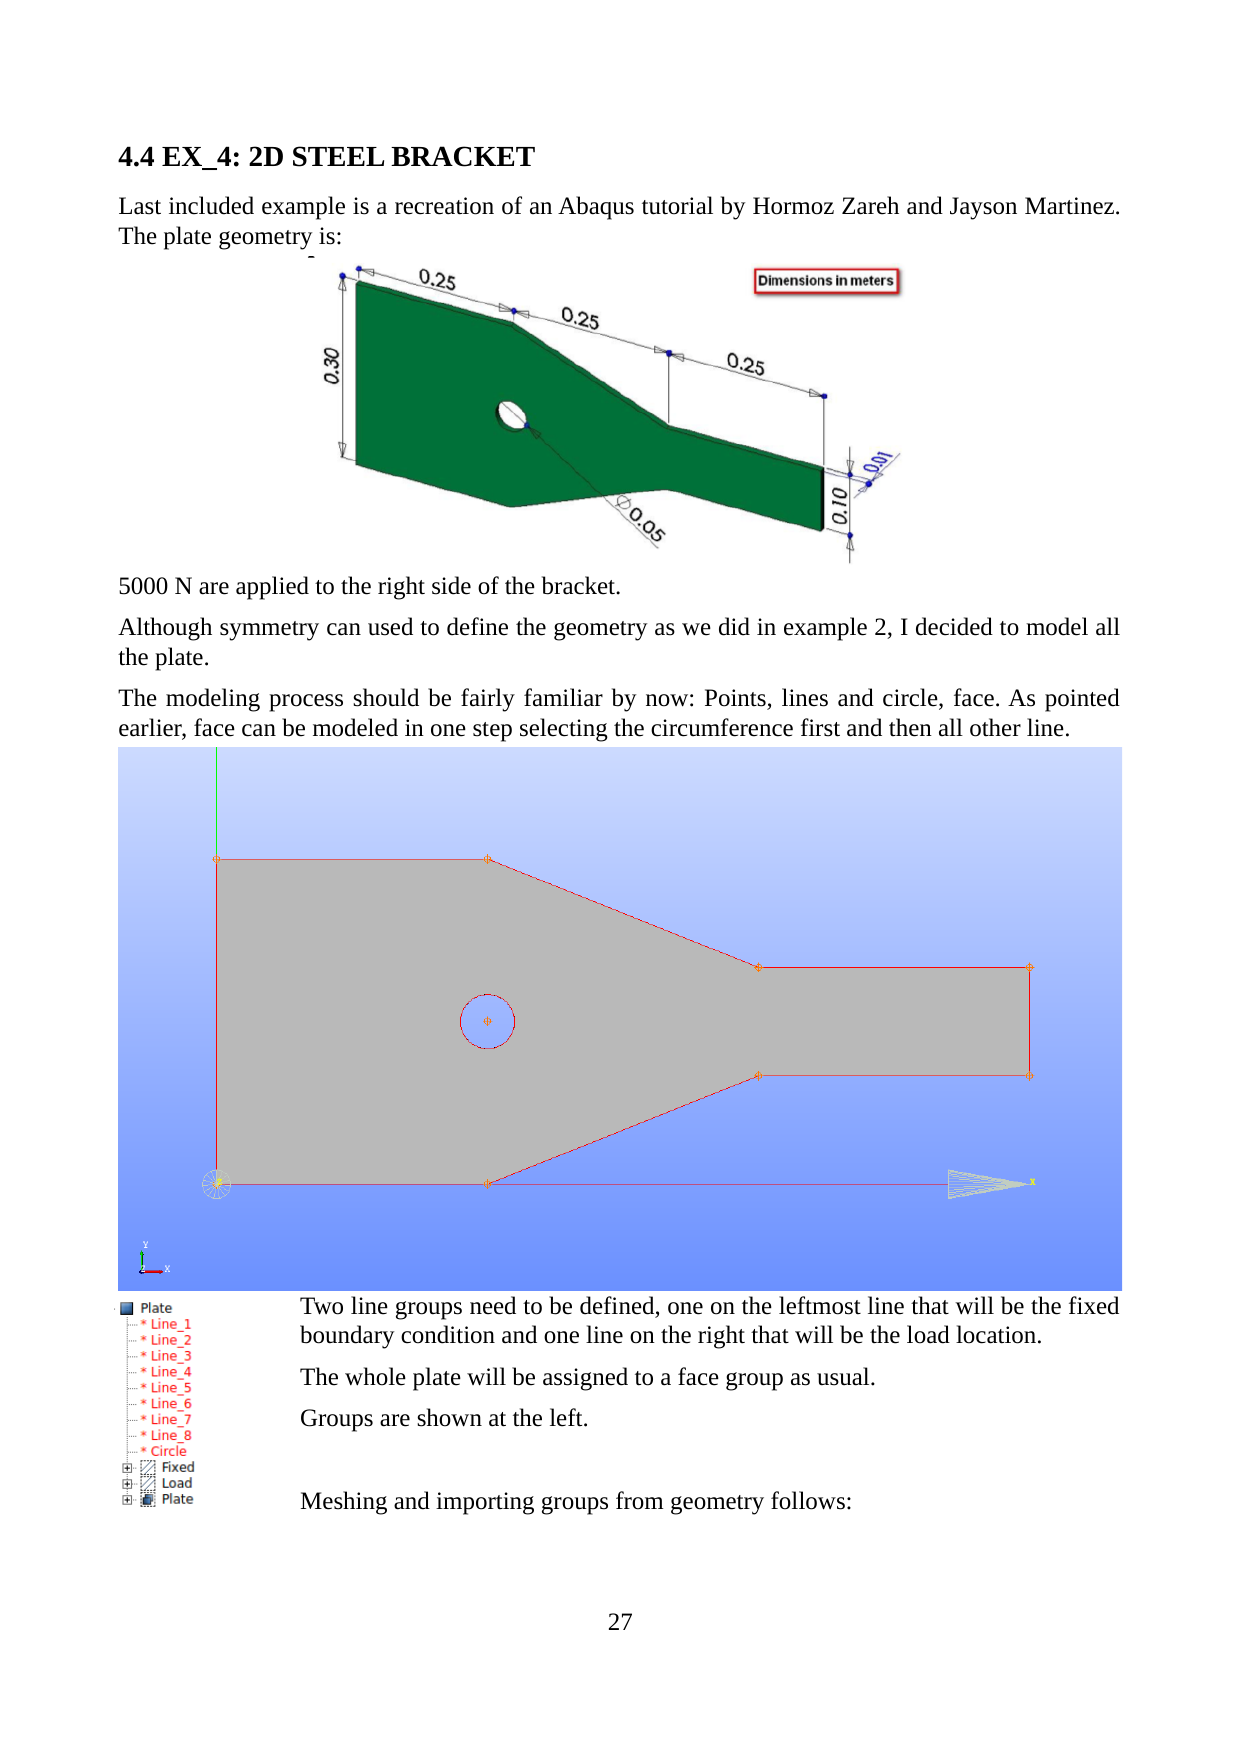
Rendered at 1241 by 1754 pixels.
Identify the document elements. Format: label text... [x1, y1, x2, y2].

text The modeling process should be fairly familiar by now: Points, lines and circle, face. As pointed earlier, face can be modeled in one step selecting the circumference first and then all other line. [118, 683, 1122, 742]
text 5000 N are applied to the right side of the bracket. [118, 571, 1122, 600]
text Groups are shown at the left. [300, 1403, 1122, 1432]
picture [118, 256, 1123, 571]
picture [114, 1298, 300, 1509]
text Meshing and importing groups from geometry follows: [118, 1486, 1122, 1515]
text Although symmetry can used to define the geometry as we did in example 2, I decided to model all the plate. [118, 612, 1122, 671]
text The whole plate will be assigned to a face group as usual. [300, 1362, 1122, 1391]
subtitle 4.4 EX_4: 2D STEEL BRACKET [118, 143, 1122, 173]
text Last included example is a recreation of an Abaqus tutorial by Hormoz Zareh and Jayson Martinez. The plate geometry is: [118, 191, 1122, 250]
picture [118, 747, 1123, 1291]
text Two line groups need to be defined, one on the leftmost line that will be the fixed boundary condition and one line on the right that will be the load location. [118, 1291, 1122, 1350]
